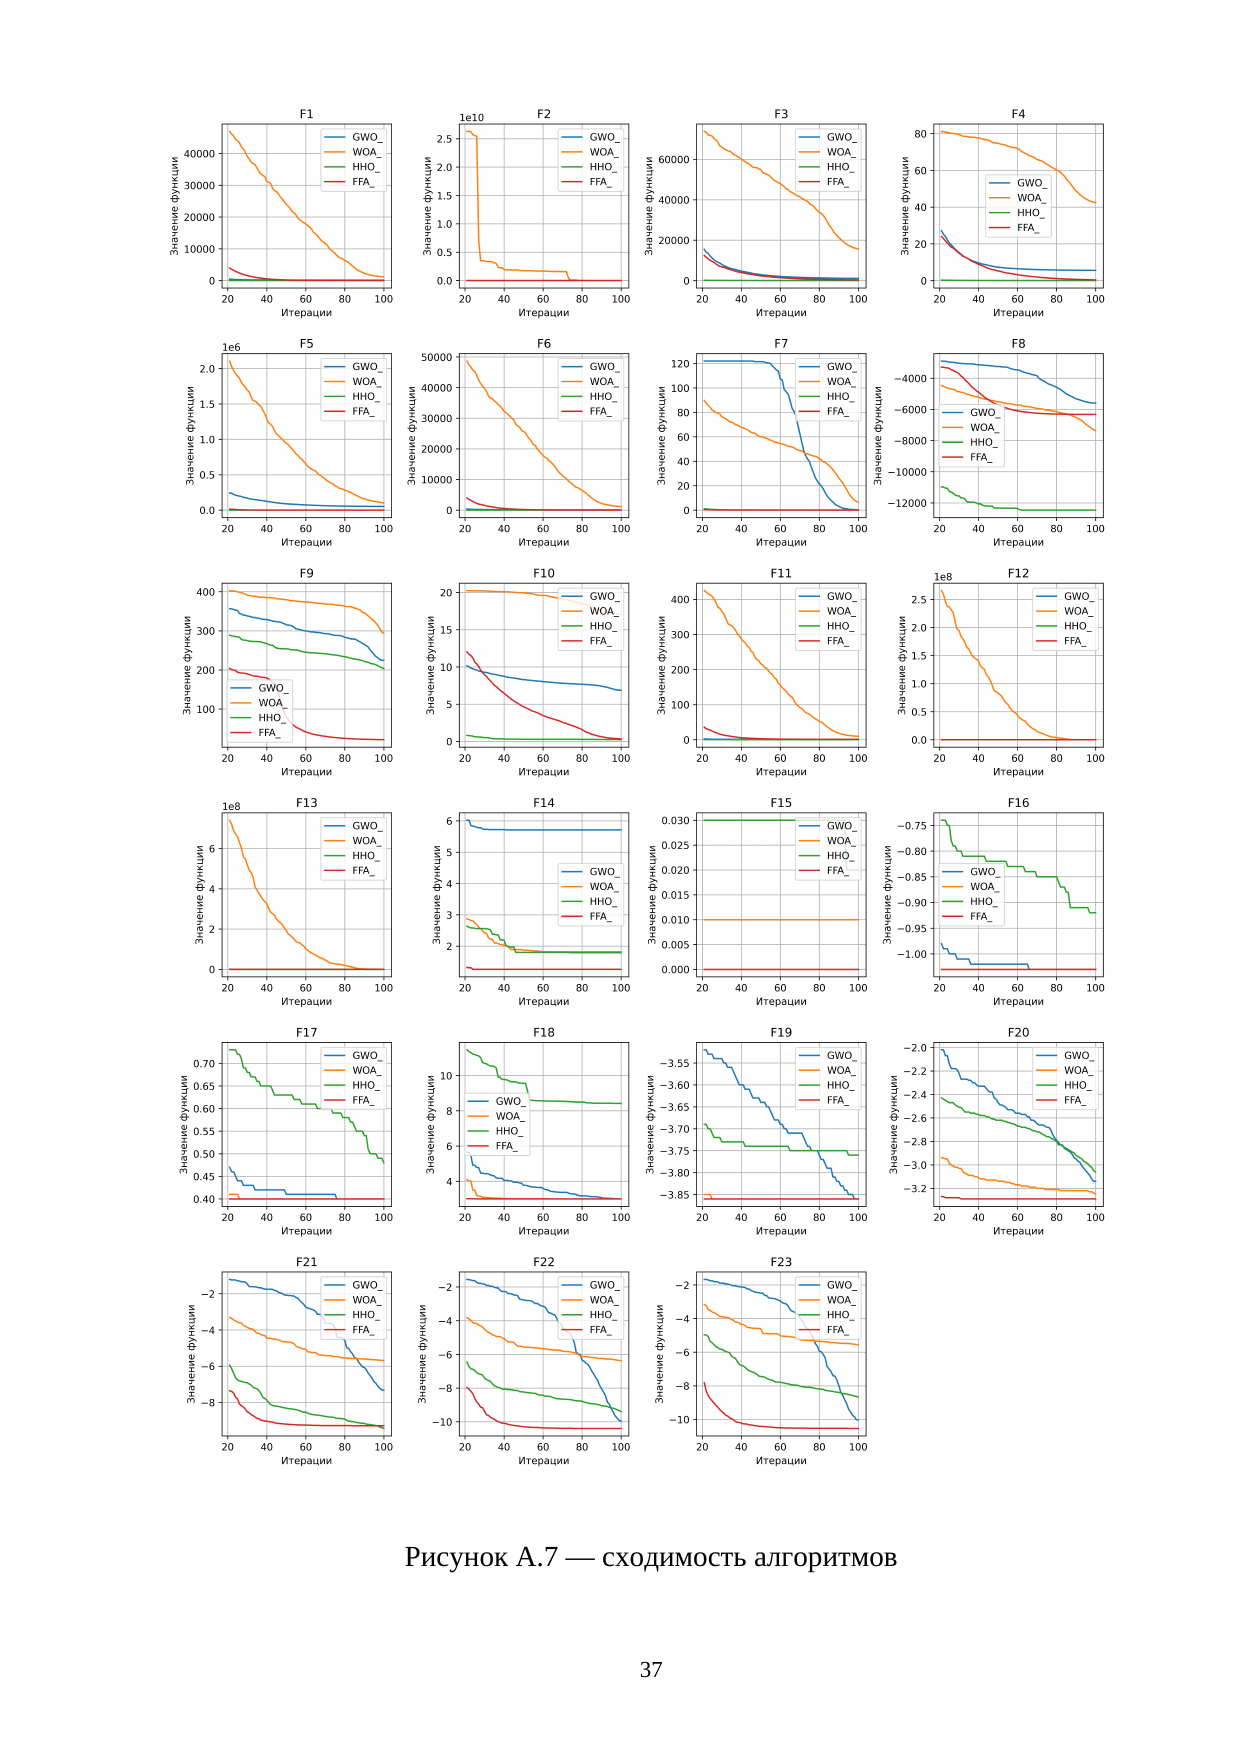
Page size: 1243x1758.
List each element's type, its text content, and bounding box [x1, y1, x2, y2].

text Рисунок А.7 — сходимость алгоритмов [177, 1539, 1124, 1573]
